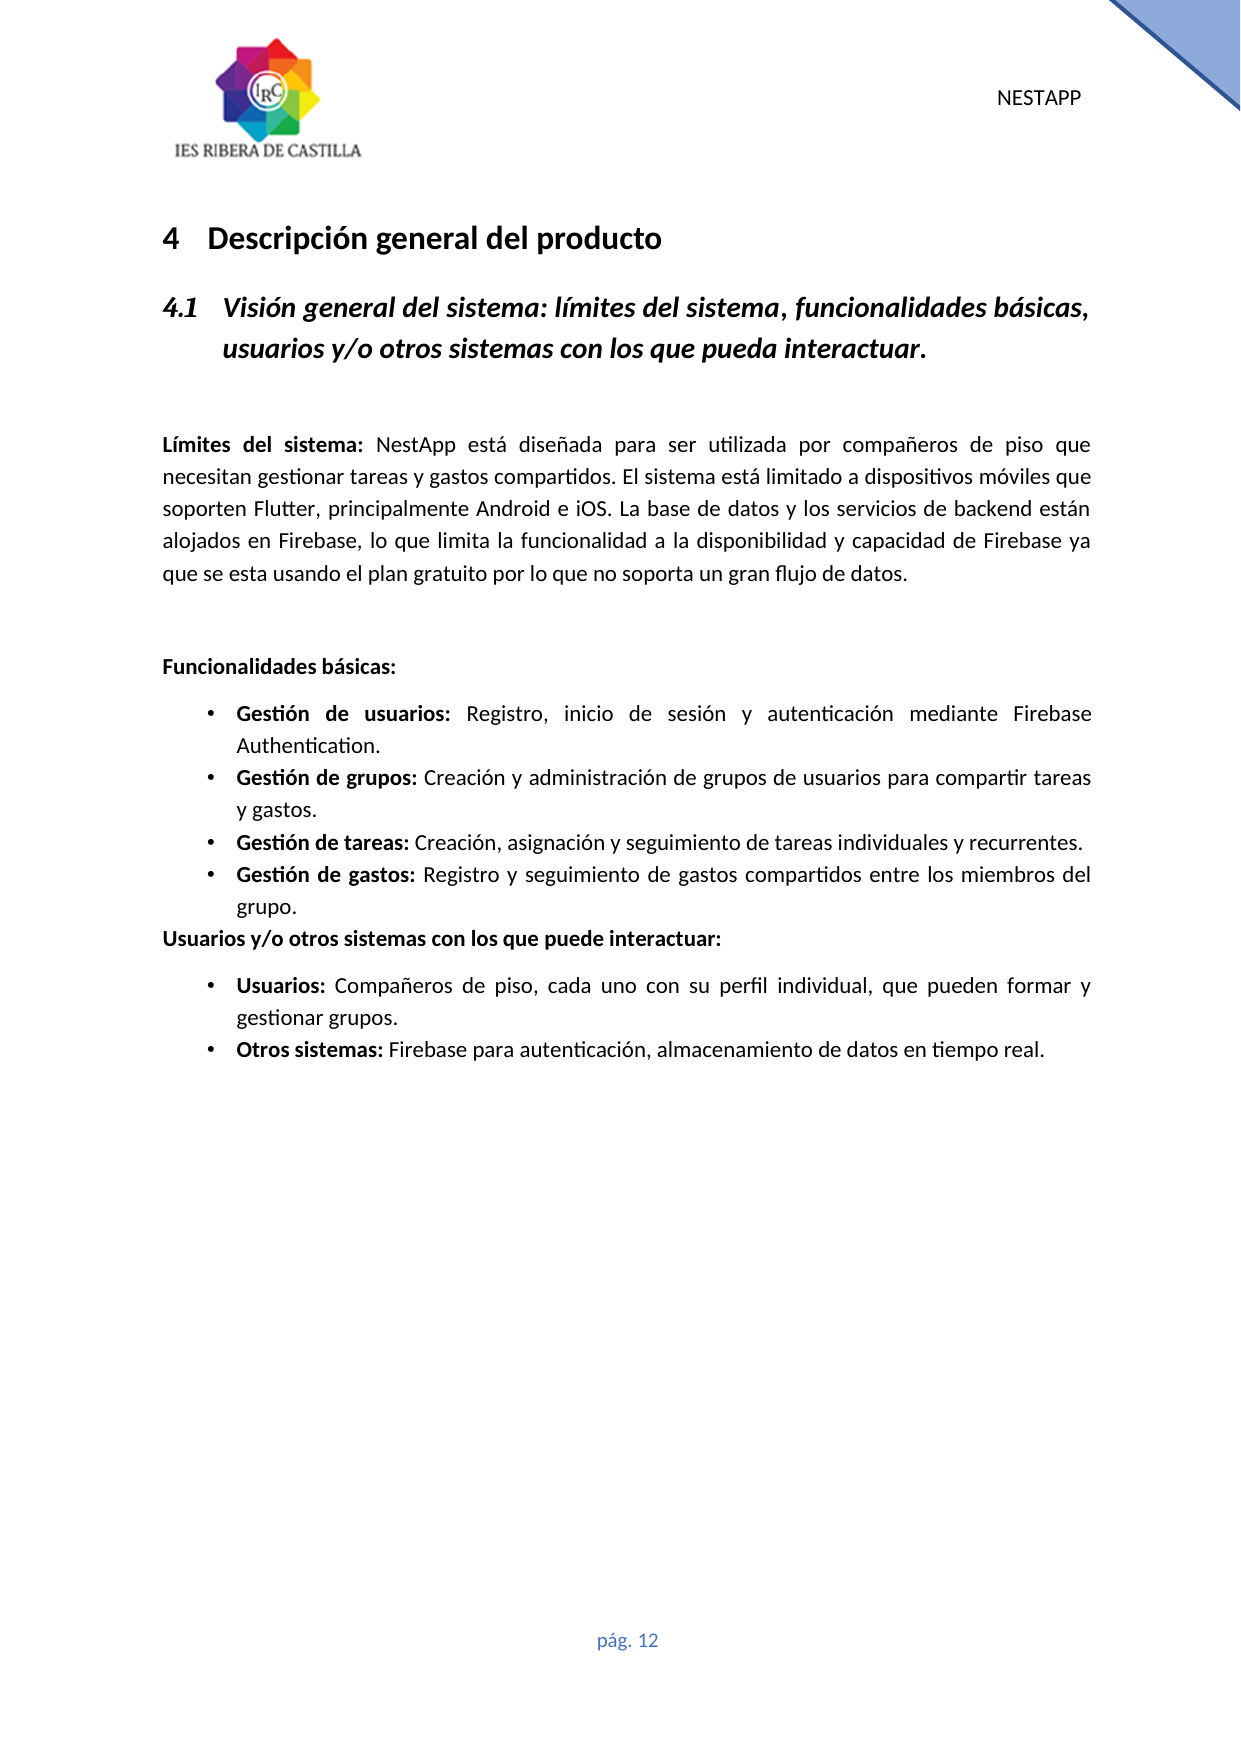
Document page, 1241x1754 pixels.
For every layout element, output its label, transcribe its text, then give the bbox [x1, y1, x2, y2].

text Funcionalidades básicas: [162, 652, 1093, 680]
subtitle Visión general del sistema: límites del sistema, funcionalidades básicas, usuarios y/o otros sistemas con los que pueda interactuar. [162, 289, 1093, 365]
list Gestión de tareas: Creación, asignación y seguimiento de tareas individuales y recurrentes. [207, 828, 1093, 856]
list Usuarios: Compañeros de piso, cada uno con su perfil individual, que pueden formar y gestionar grupos. [207, 971, 1093, 1031]
list Otros sistemas: Firebase para autenticación, almacenamiento de datos en tiempo real. [207, 1035, 1093, 1063]
list Gestión de gastos: Registro y seguimiento de gastos compartidos entre los miembros del grupo. [207, 860, 1093, 920]
list Gestión de usuarios: Registro, inicio de sesión y autenticación mediante Firebase Authentication. [207, 699, 1093, 759]
text Límites del sistema: NestApp está diseñada para ser utilizada por compañeros de piso que necesitan gestionar tareas y gastos compartidos. El sistema está limitado a dispositivos móviles que soporten Flutter, principalmente Android e iOS. La base de datos y los servicios de backend están alojados en Firebase, lo que limita la funcionalidad a la disponibilidad y capacidad de Firebase ya que se esta usando el plan gratuito por lo que no soporta un gran flujo de datos. [162, 430, 1093, 587]
text Usuarios y/o otros sistemas con los que puede interactuar: [162, 924, 1093, 952]
picture [173, 29, 366, 164]
list Gestión de grupos: Creación y administración de grupos de usuarios para compartir tareas y gastos. [207, 763, 1093, 823]
subtitle Descripción general del producto [162, 217, 1093, 258]
